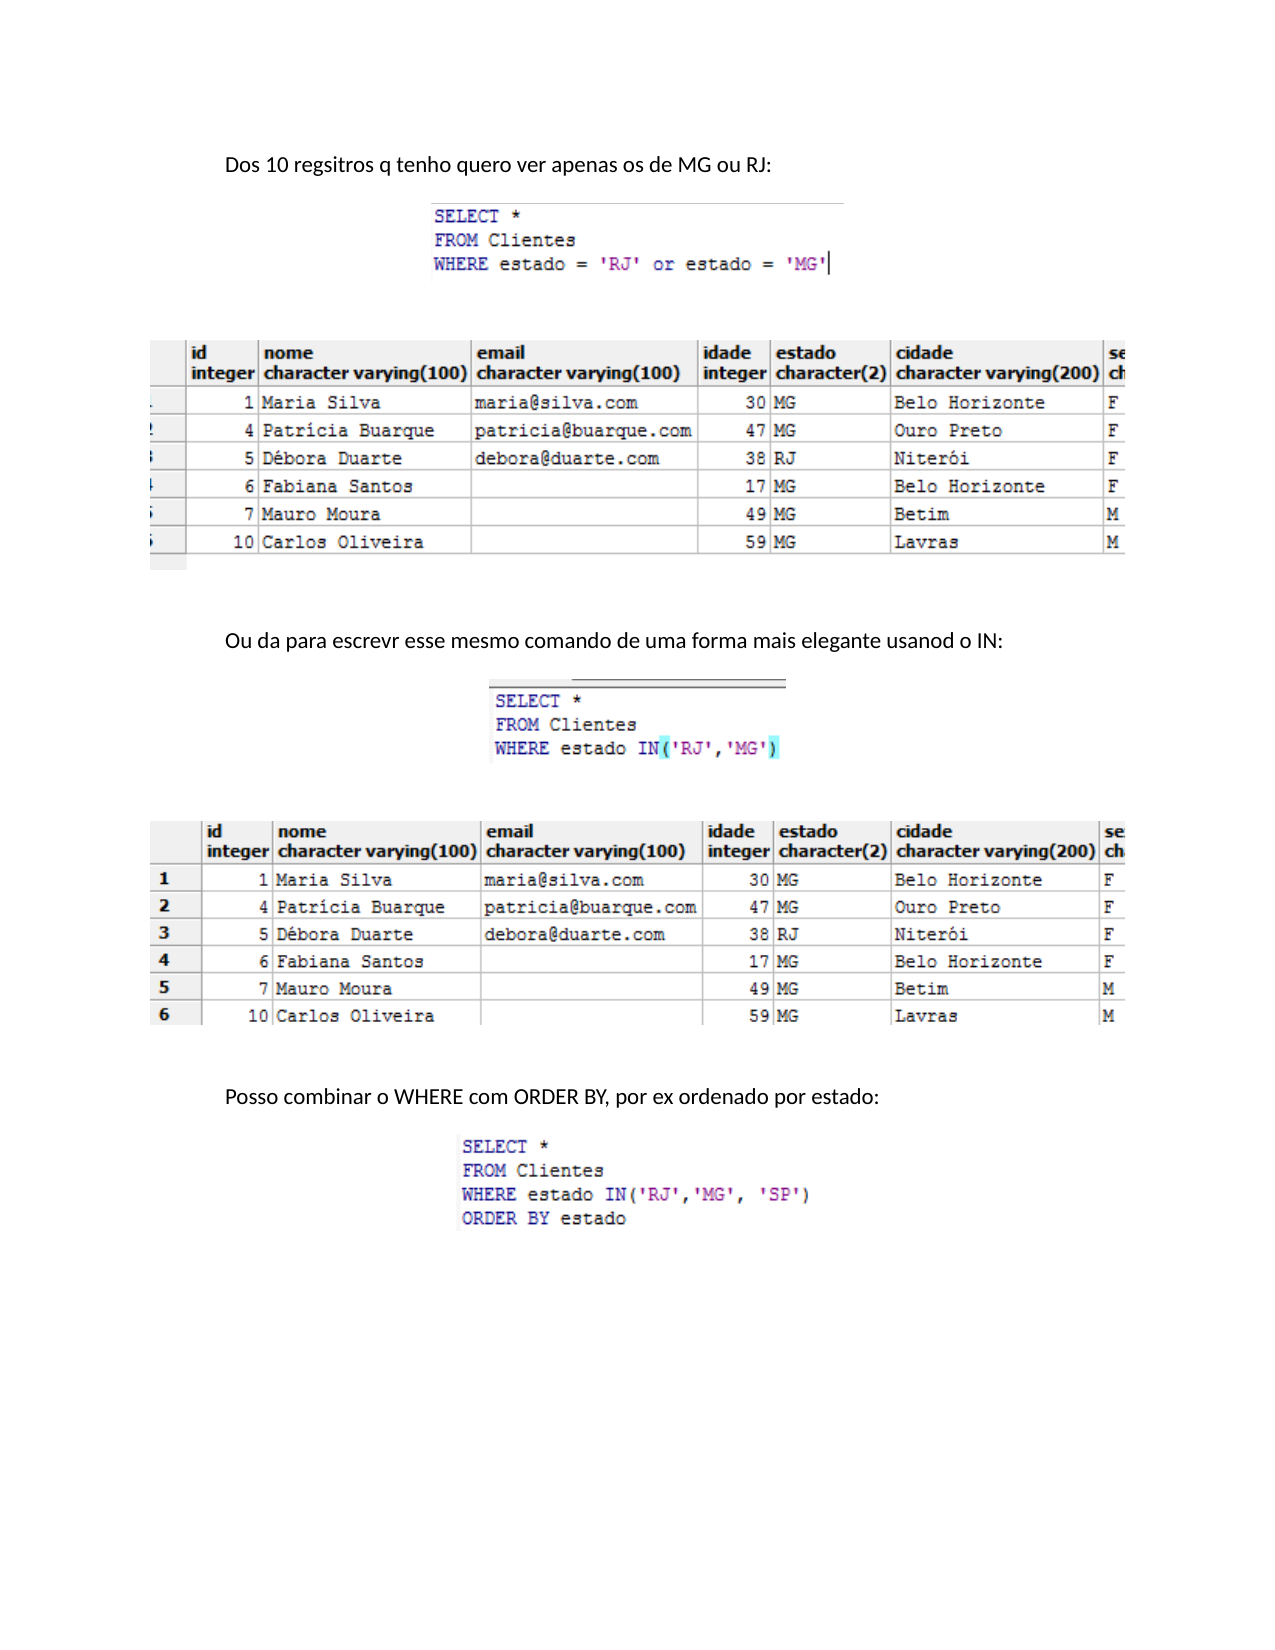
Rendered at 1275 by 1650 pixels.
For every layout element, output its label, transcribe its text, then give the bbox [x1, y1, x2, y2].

picture [489, 679, 786, 764]
text Dos 10 regsitros q tenho quero ver apenas os de MG ou RJ: [150, 150, 1125, 178]
picture [456, 1134, 819, 1231]
picture [150, 821, 1125, 1025]
text Posso combinar o WHERE com ORDER BY, por ex ordenado por estado: [150, 1082, 1125, 1110]
picture [431, 203, 844, 283]
picture [150, 340, 1125, 570]
text Ou da para escrevr esse mesmo comando de uma forma mais elegante usanod o IN: [150, 627, 1125, 654]
